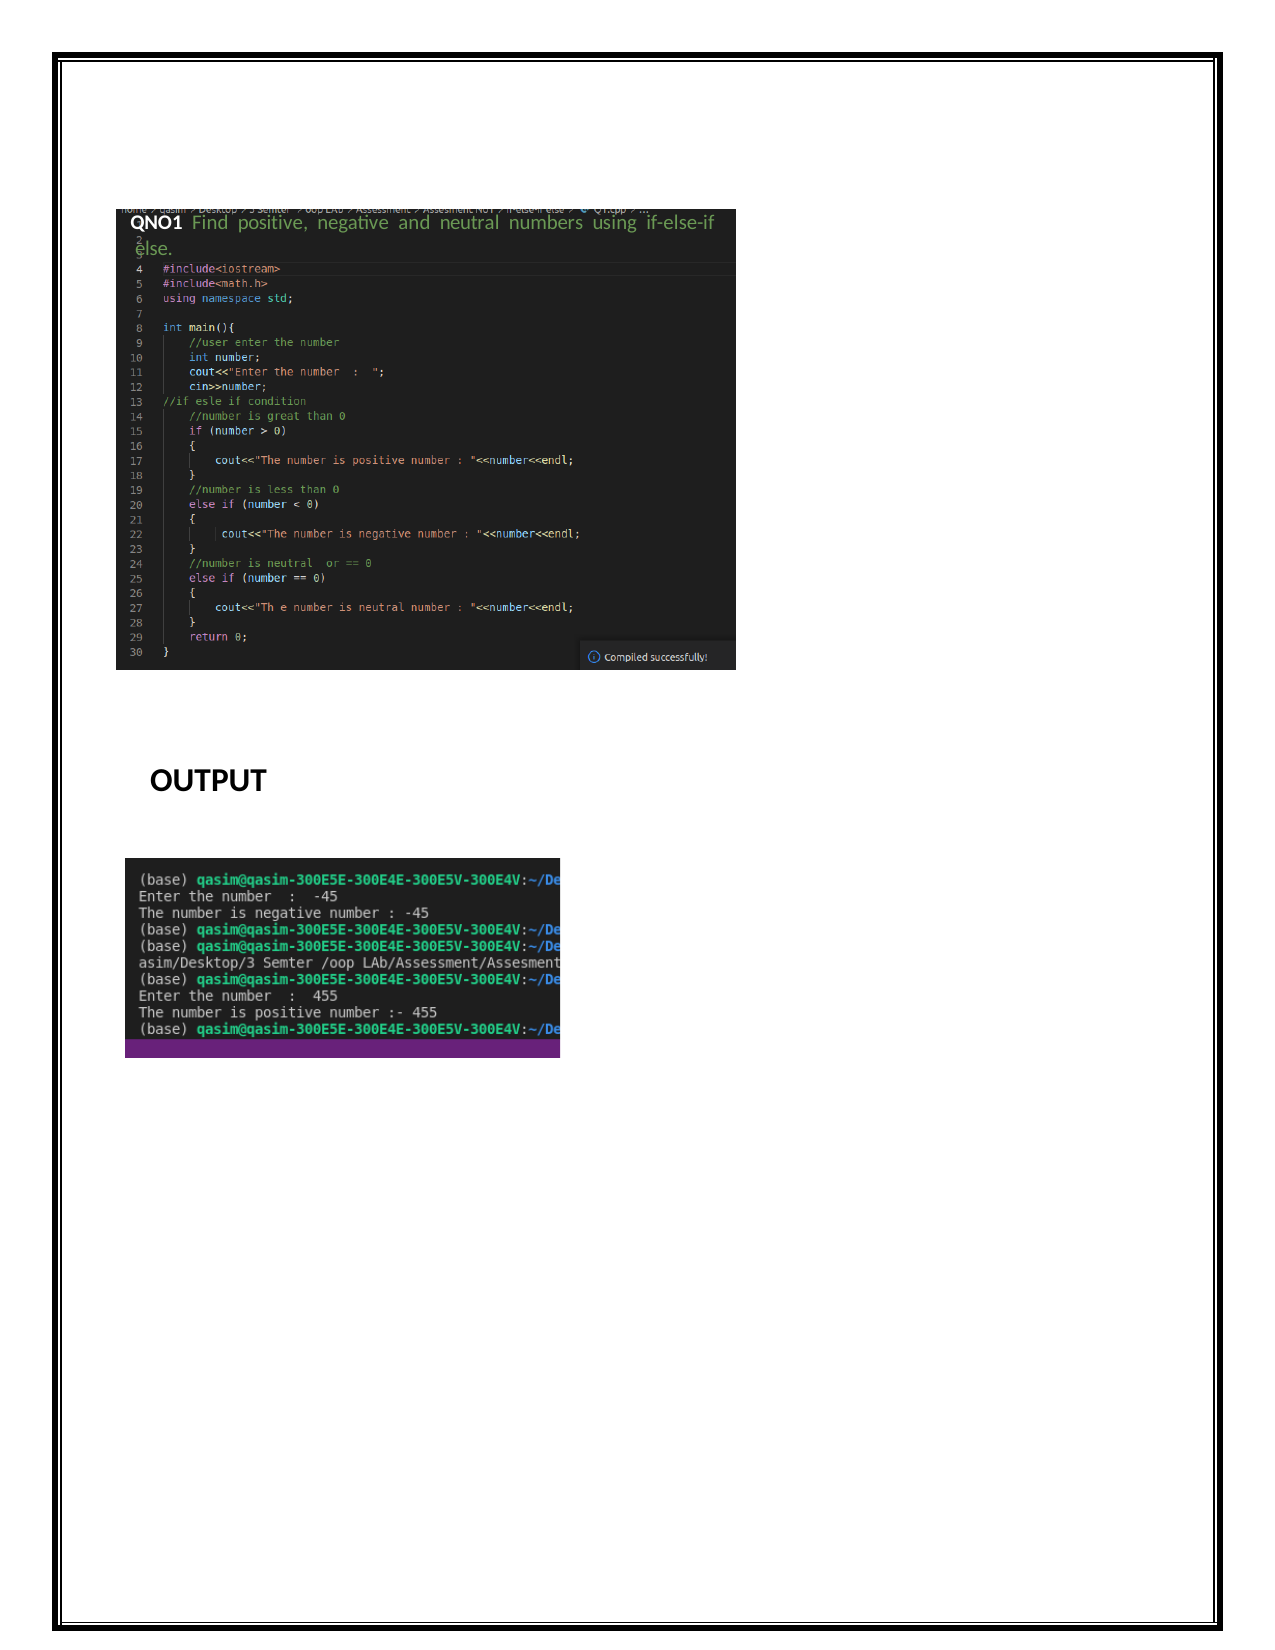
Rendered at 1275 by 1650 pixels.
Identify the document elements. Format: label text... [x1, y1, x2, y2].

picture [116, 209, 736, 670]
picture [125, 1045, 429, 1058]
text OUTPUT [150, 759, 1204, 800]
